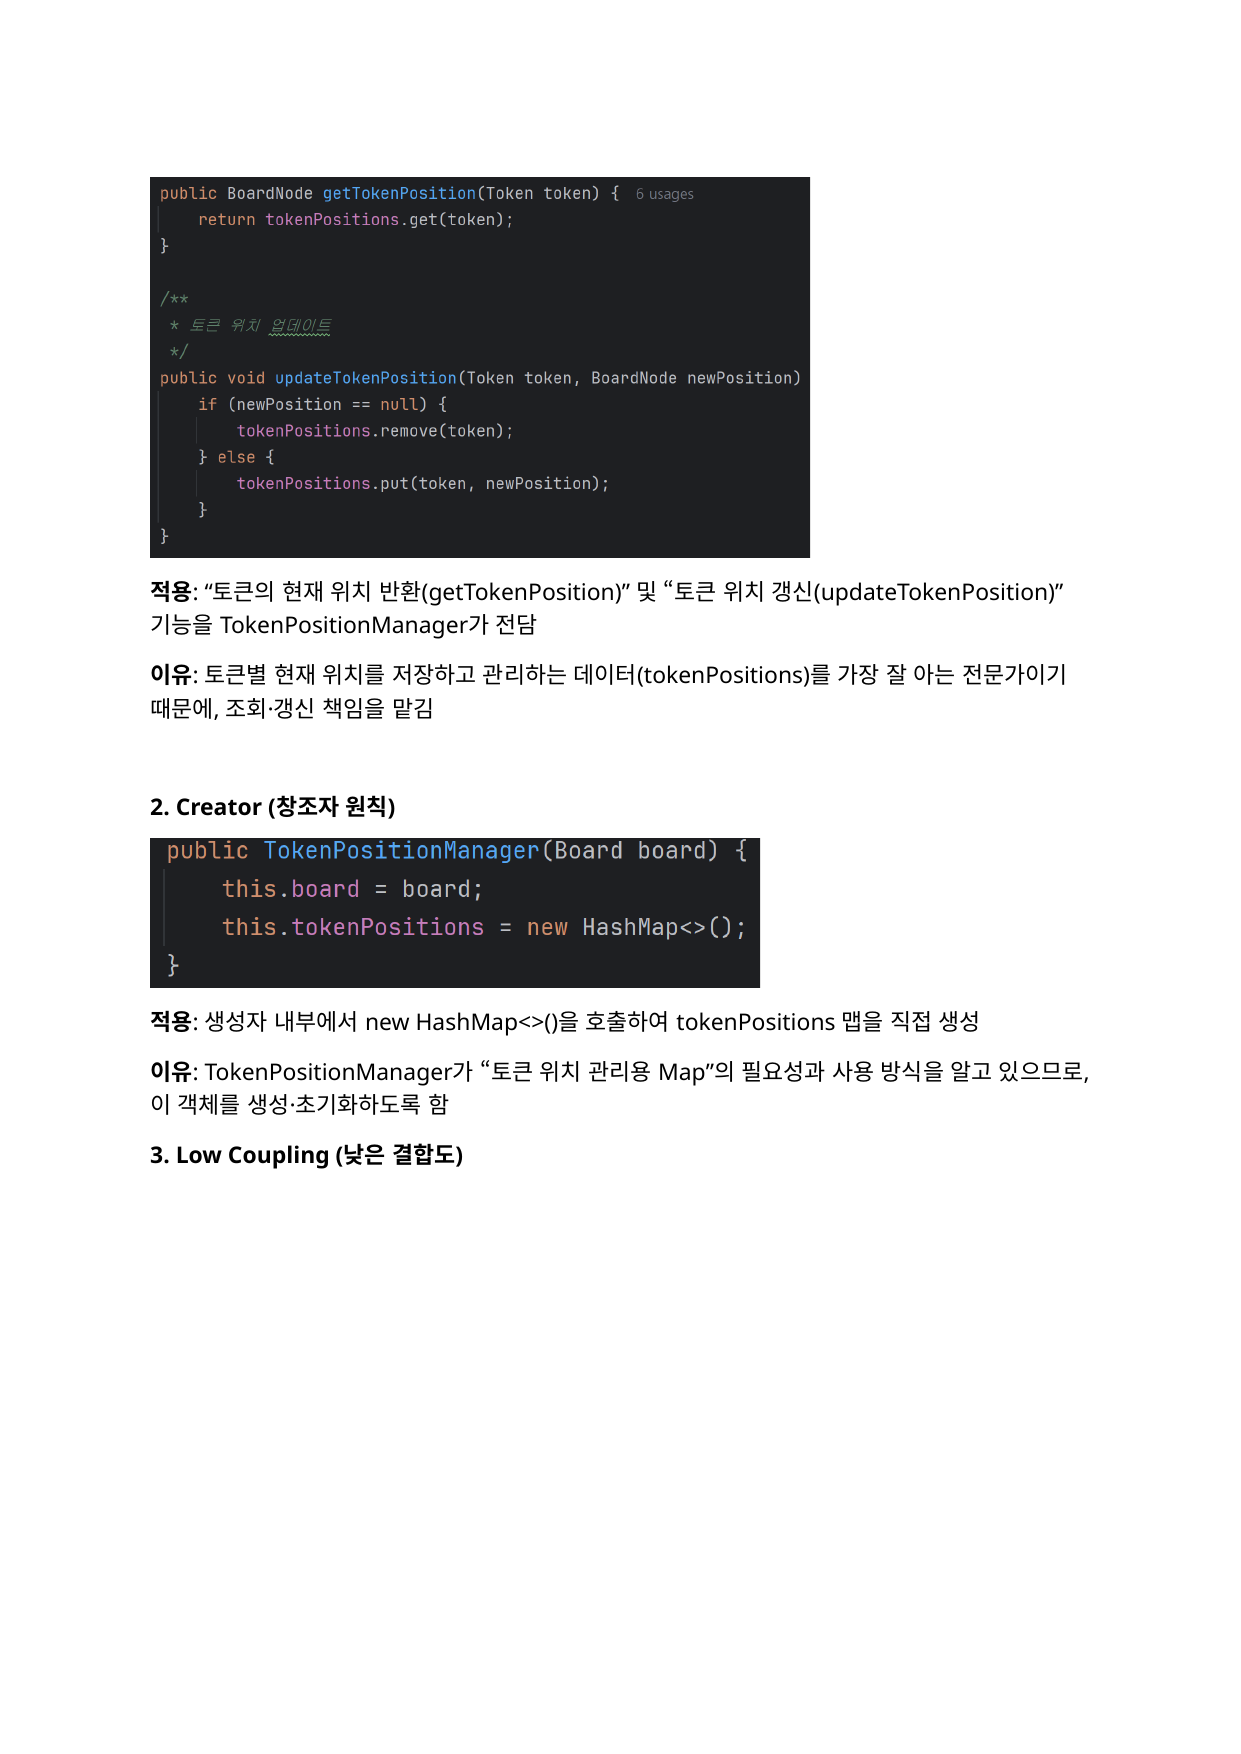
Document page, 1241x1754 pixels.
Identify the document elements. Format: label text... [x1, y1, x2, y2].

text 이유: 토큰별 현재 위치를 저장하고 관리하는 데이터(tokenPositions)를 가장 잘 아는 전문가이기 때문에, 조회·갱신 책임을 맡김 [150, 657, 1090, 724]
text 적용: 생성자 내부에서 new HashMap<>()을 호출하여 tokenPositions 맵을 직접 생성 [150, 1004, 1090, 1037]
text 적용: “토큰의 현재 위치 반환(getTokenPosition)” 및 “토큰 위치 갱신(updateTokenPosition)” 기능을 TokenPositionManager가 전담 [150, 574, 1090, 641]
text 2. Creator (창조자 원칙) [150, 788, 1090, 822]
text 이유: TokenPositionManager가 “토큰 위치 관리용 Map”의 필요성과 사용 방식을 알고 있으므로, 이 객체를 생성·초기화하도록 함 [150, 1054, 1090, 1121]
text 3. Low Coupling (낮은 결합도) [150, 1137, 1090, 1171]
